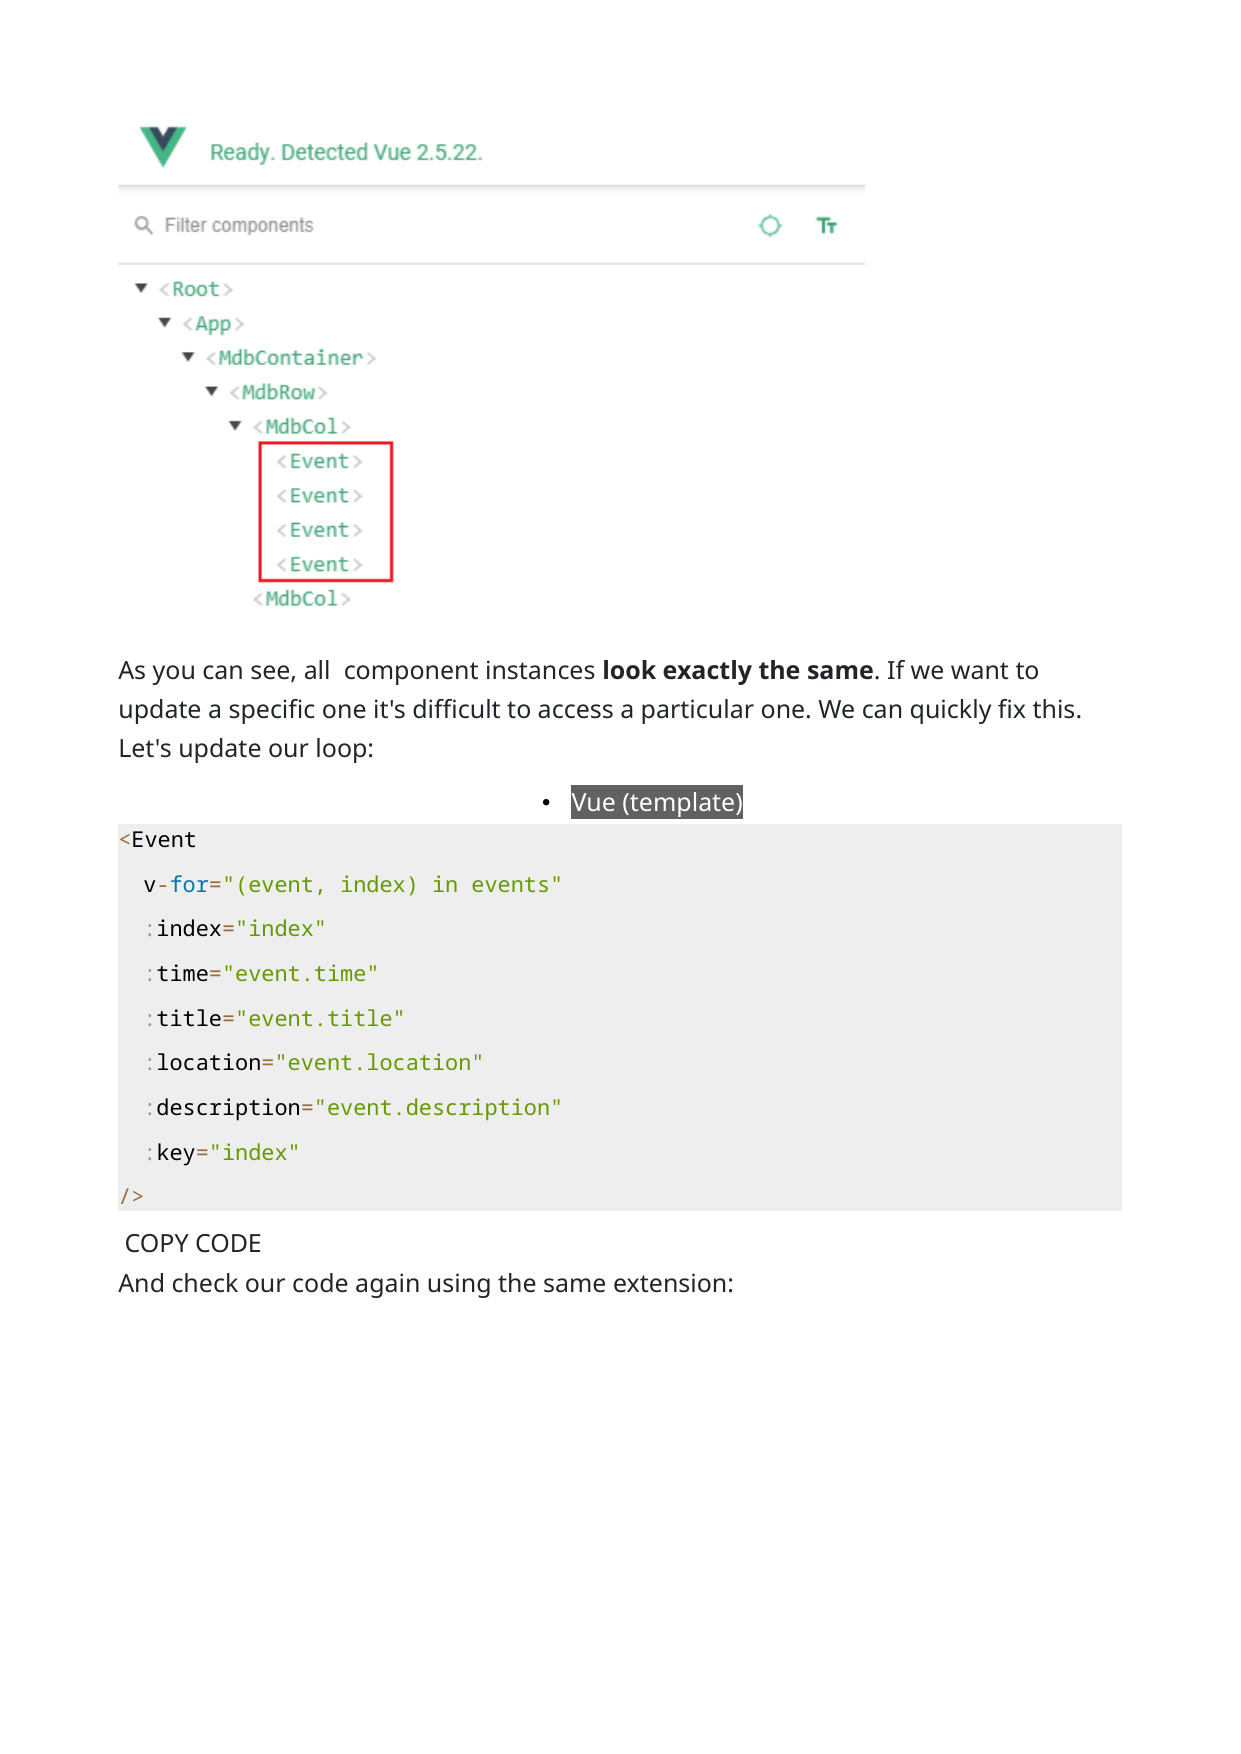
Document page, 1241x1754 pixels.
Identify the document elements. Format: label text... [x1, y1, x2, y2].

picture [118, 118, 865, 634]
text :index="index" [118, 913, 1122, 943]
text :title="event.title" [118, 1003, 1122, 1032]
text /> [118, 1181, 1122, 1211]
text :location="event.location" [118, 1047, 1122, 1077]
text :time="event.time" [118, 958, 1122, 988]
list Vue (template) [162, 785, 1122, 819]
text And check our code again using the same extension: [118, 1265, 1122, 1299]
text As you can see, all component instances look exactly the same. If we want to update a specific one it's difficult to access a particular one. We can quickly fix this. Let's update our loop: [118, 653, 1122, 765]
text v-for="(event, index) in events" [118, 868, 1122, 898]
text :key="index" [118, 1137, 1122, 1166]
text COPY CODE [118, 1226, 1122, 1260]
text <Event [118, 824, 1122, 854]
text :description="event.description" [118, 1092, 1122, 1122]
